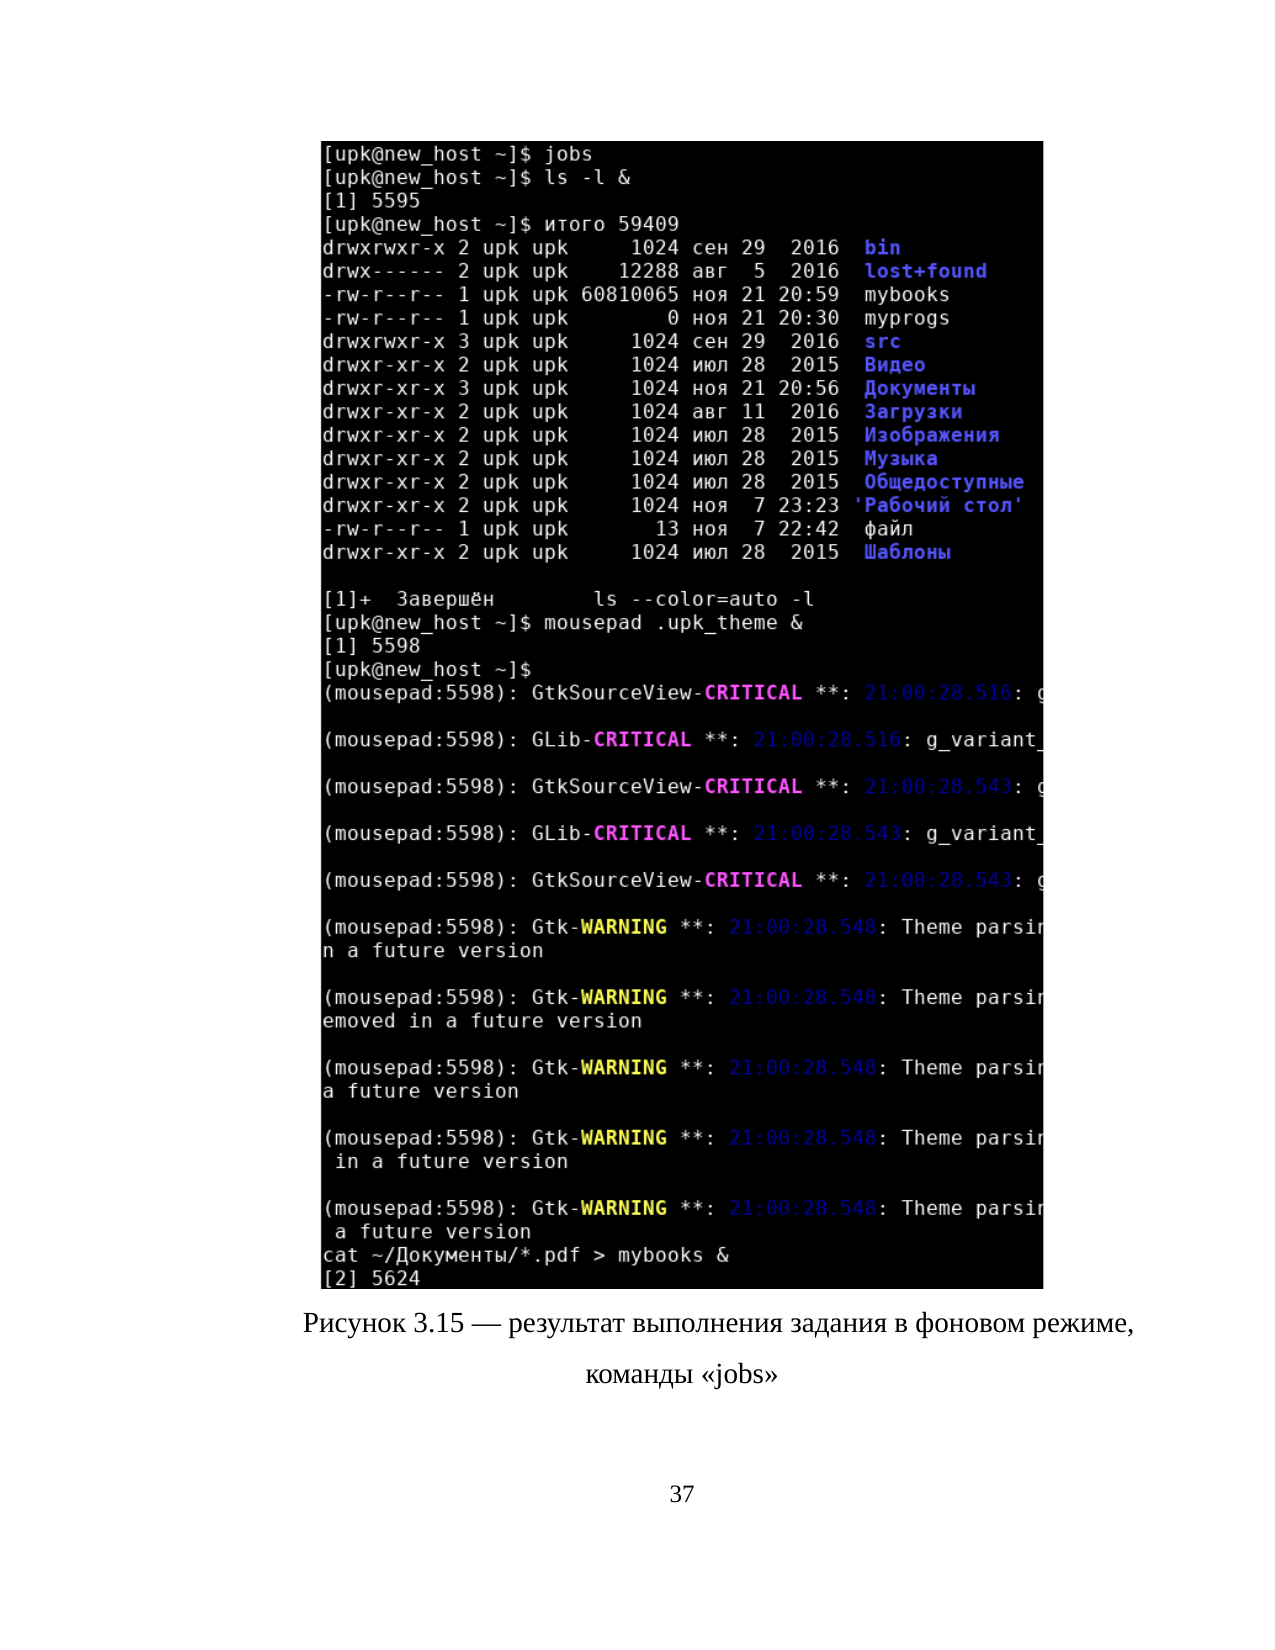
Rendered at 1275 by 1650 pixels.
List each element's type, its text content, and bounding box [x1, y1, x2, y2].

text Рисунок 3.15 — результат выполнения задания в фоновом режиме, команды «jobs» [177, 142, 1186, 1389]
